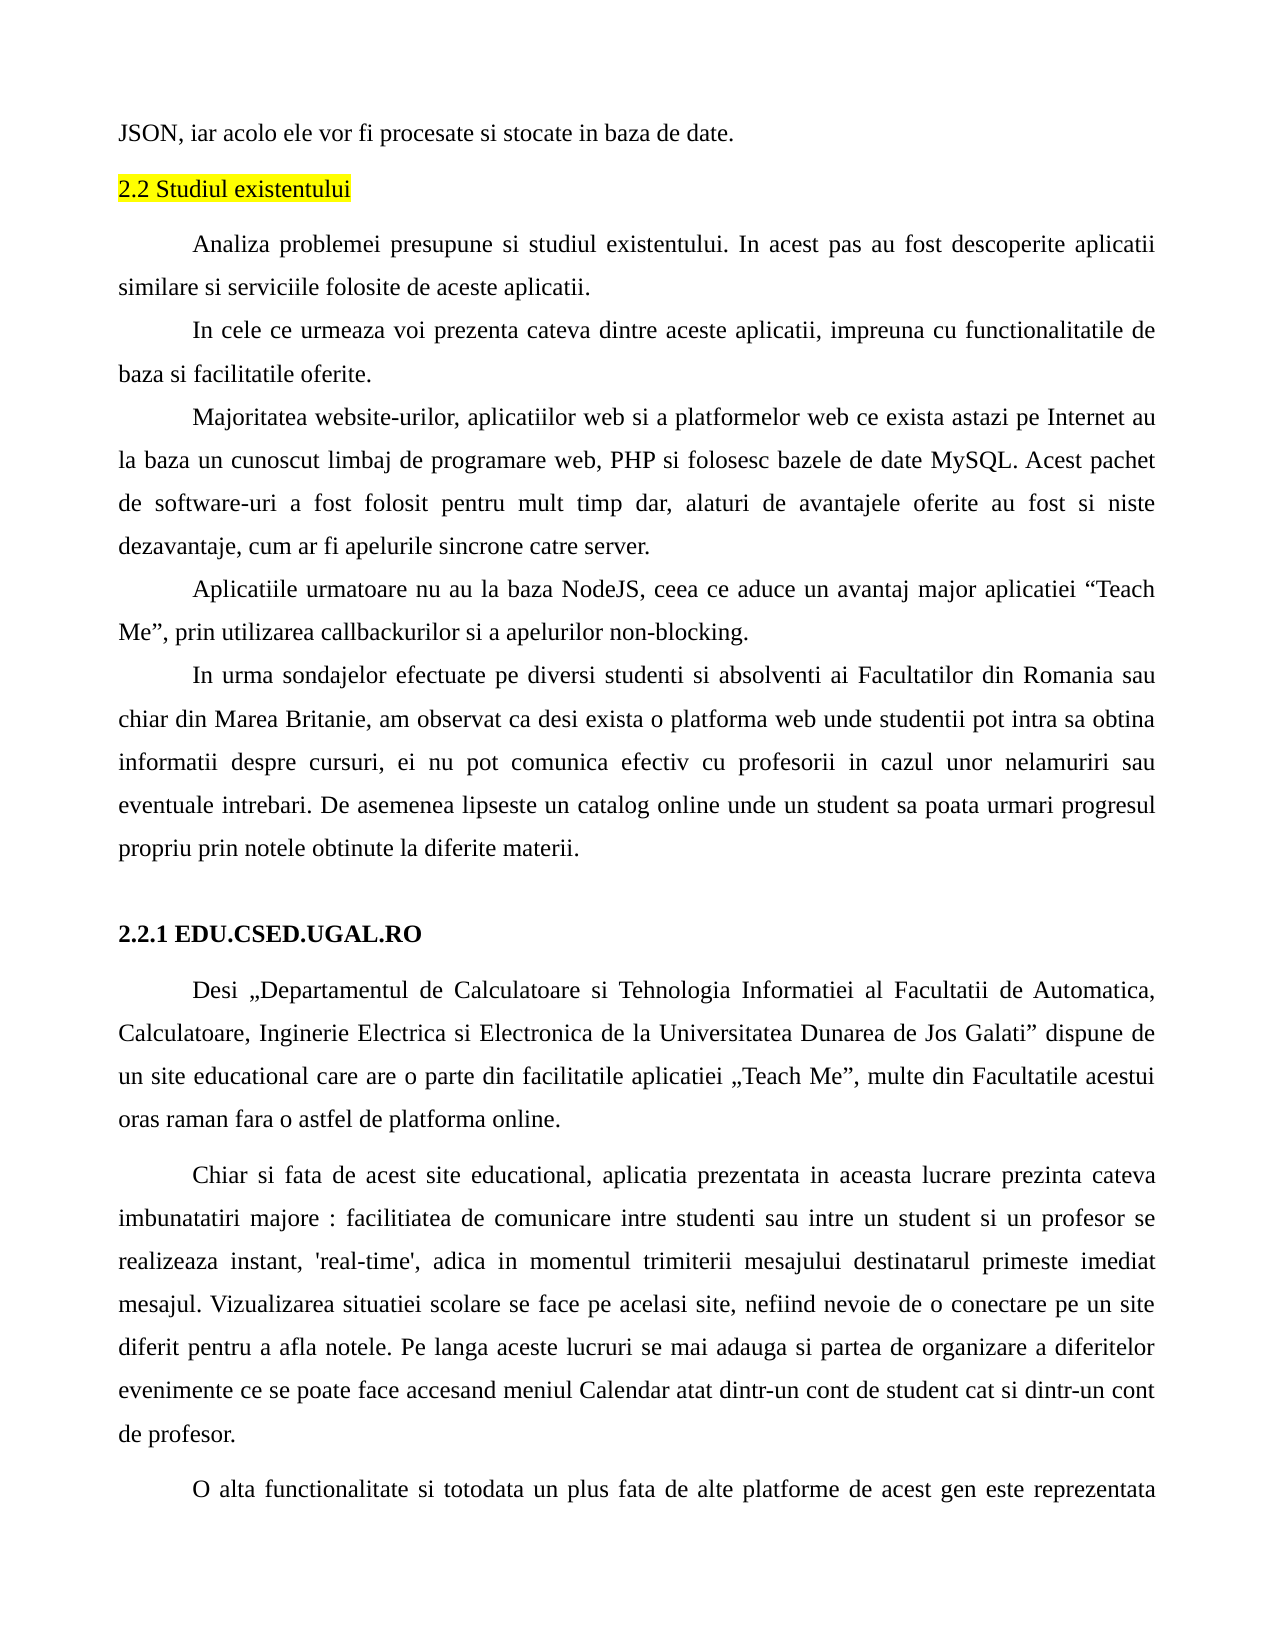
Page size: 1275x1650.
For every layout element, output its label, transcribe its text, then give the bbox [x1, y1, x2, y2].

text Analiza problemei presupune si studiul existentului. In acest pas au fost descoperite aplicatii similare si serviciile folosite de aceste aplicatii. [118, 229, 1157, 301]
text Desi „Departamentul de Calculatoare si Tehnologia Informatiei al Facultatii de Automatica, Calculatoare, Inginerie Electrica si Electronica de la Universitatea Dunarea de Jos Galati” dispune de un site educational care are o parte din facilitatile aplicatiei „Teach Me”, multe din Facultatile acestui oras raman fara o astfel de platforma online. [118, 975, 1157, 1133]
text In cele ce urmeaza voi prezenta cateva dintre aceste aplicatii, impreuna cu functionalitatile de baza si facilitatile oferite. [118, 316, 1157, 387]
text Chiar si fata de acest site educational, aplicatia prezentata in aceasta lucrare prezinta cateva imbunatatiri majore : facilitiatea de comunicare intre studenti sau intre un student si un profesor se realizeaza instant, 'real-time', adica in momentul trimiterii mesajului destinatarul primeste imediat mesajul. Vizualizarea situatiei scolare se face pe acelasi site, nefiind nevoie de o conectare pe un site diferit pentru a afla notele. Pe langa aceste lucruri se mai adauga si partea de organizare a diferitelor evenimente ce se poate face accesand meniul Calendar atat dintr-un cont de student cat si dintr-un cont de profesor. [118, 1160, 1157, 1447]
text JSON, iar acolo ele vor fi procesate si stocate in baza de date. [118, 118, 1157, 147]
text O alta functionalitate si totodata un plus fata de alte platforme de acest gen este reprezentata [118, 1474, 1157, 1503]
text Aplicatiile urmatoare nu au la baza NodeJS, ceea ce aduce un avantaj major aplicatiei “Teach Me”, prin utilizarea callbackurilor si a apelurilor non-blocking. [118, 574, 1157, 646]
text 2.2.1 EDU.CSED.UGAL.RO [118, 919, 1157, 948]
text 2.2 Studiul existentului [118, 174, 1157, 202]
text In urma sondajelor efectuate pe diversi studenti si absolventi ai Facultatilor din Romania sau chiar din Marea Britanie, am observat ca desi exista o platforma web unde studentii pot intra sa obtina informatii despre cursuri, ei nu pot comunica efectiv cu profesorii in cazul unor nelamuriri sau eventuale intrebari. De asemenea lipseste un catalog online unde un student sa poata urmari progresul propriu prin notele obtinute la diferite materii. [118, 661, 1157, 862]
text Majoritatea website-urilor, aplicatiilor web si a platformelor web ce exista astazi pe Internet au la baza un cunoscut limbaj de programare web, PHP si folosesc bazele de date MySQL. Acest pachet de software-uri a fost folosit pentru mult timp dar, alaturi de avantajele oferite au fost si niste dezavantaje, cum ar fi apelurile sincrone catre server. [118, 402, 1157, 560]
